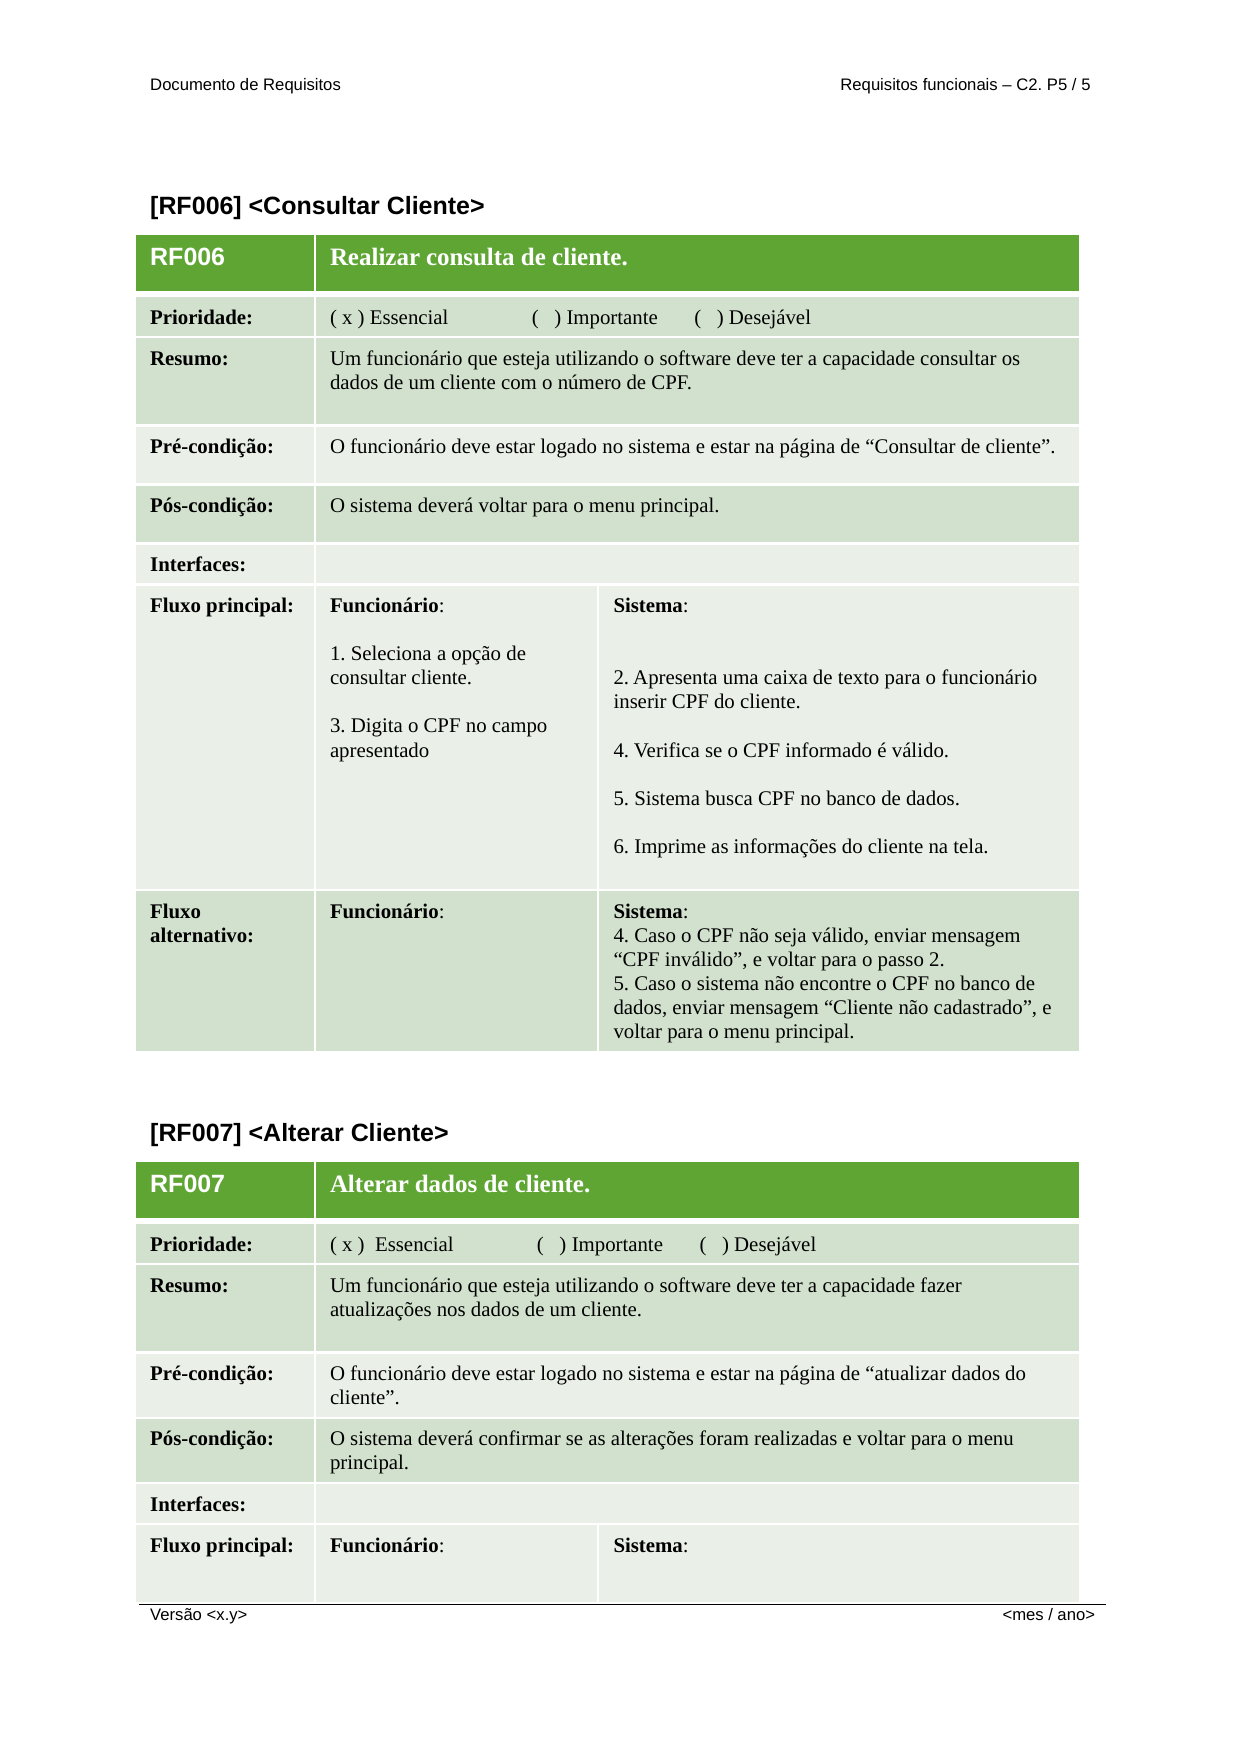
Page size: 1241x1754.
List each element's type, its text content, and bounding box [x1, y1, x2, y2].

table_cell [316, 545, 1079, 583]
table_cell Interfaces: [136, 1484, 314, 1523]
table_header Realizar consulta de cliente. [316, 235, 1079, 291]
table_cell Prioridade: [136, 1224, 314, 1263]
table_cell Resumo: [136, 1265, 314, 1351]
text [RF006] <Consultar Cliente> [150, 191, 1090, 220]
table_cell Funcionário: 1. Seleciona a opção de consultar cliente. 3. Digita o CPF no campo apresentado [316, 586, 597, 889]
table_cell O sistema deverá confirmar se as alterações foram realizadas e voltar para o menu principal. [316, 1419, 1079, 1482]
table_cell Pós-condição: [136, 1419, 314, 1482]
table_cell Prioridade: [136, 297, 314, 336]
table_cell Pré-condição: [136, 427, 314, 483]
table_cell Sistema: [599, 1525, 1079, 1602]
table_cell Resumo: [136, 338, 314, 424]
table_cell [316, 1484, 1079, 1523]
table_cell Um funcionário que esteja utilizando o software deve ter a capacidade consultar os dados de um cliente com o número de CPF. [316, 338, 1079, 424]
table_cell Um funcionário que esteja utilizando o software deve ter a capacidade fazer atualizações nos dados de um cliente. [316, 1265, 1079, 1351]
table_cell O funcionário deve estar logado no sistema e estar na página de “atualizar dados do cliente”. [316, 1354, 1079, 1417]
table_cell Sistema: 2. Apresenta uma caixa de texto para o funcionário inserir CPF do cliente. 4. Verifica se o CPF informado é válido. 5. Sistema busca CPF no banco de dados. 6. Imprime as informações do cliente na tela. [599, 586, 1079, 889]
table_cell O sistema deverá voltar para o menu principal. [316, 486, 1079, 542]
table_header Alterar dados de cliente. [316, 1162, 1079, 1218]
table_cell Fluxo principal: [136, 1525, 314, 1602]
table_cell ( x ) Essencial ( ) Importante ( ) Desejável [316, 1224, 1079, 1263]
table_cell ( x ) Essencial ( ) Importante ( ) Desejável [316, 297, 1079, 336]
table_cell Pré-condição: [136, 1354, 314, 1417]
table_cell Fluxo alternativo: [136, 891, 314, 1051]
table_header RF006 [136, 235, 314, 291]
table_cell Funcionário: [316, 1525, 597, 1602]
table_cell Pós-condição: [136, 486, 314, 542]
table_cell Sistema: 4. Caso o CPF não seja válido, enviar mensagem “CPF inválido”, e voltar para o passo 2. 5. Caso o sistema não encontre o CPF no banco de dados, enviar mensagem “Cliente não cadastrado”, e voltar para o menu principal. [599, 891, 1079, 1051]
table_header RF007 [136, 1162, 314, 1218]
text [RF007] <Alterar Cliente> [150, 1118, 1090, 1147]
table_cell O funcionário deve estar logado no sistema e estar na página de “Consultar de cliente”. [316, 427, 1079, 483]
table_cell Fluxo principal: [136, 586, 314, 889]
table_cell Funcionário: [316, 891, 597, 1051]
table_cell Interfaces: [136, 545, 314, 583]
